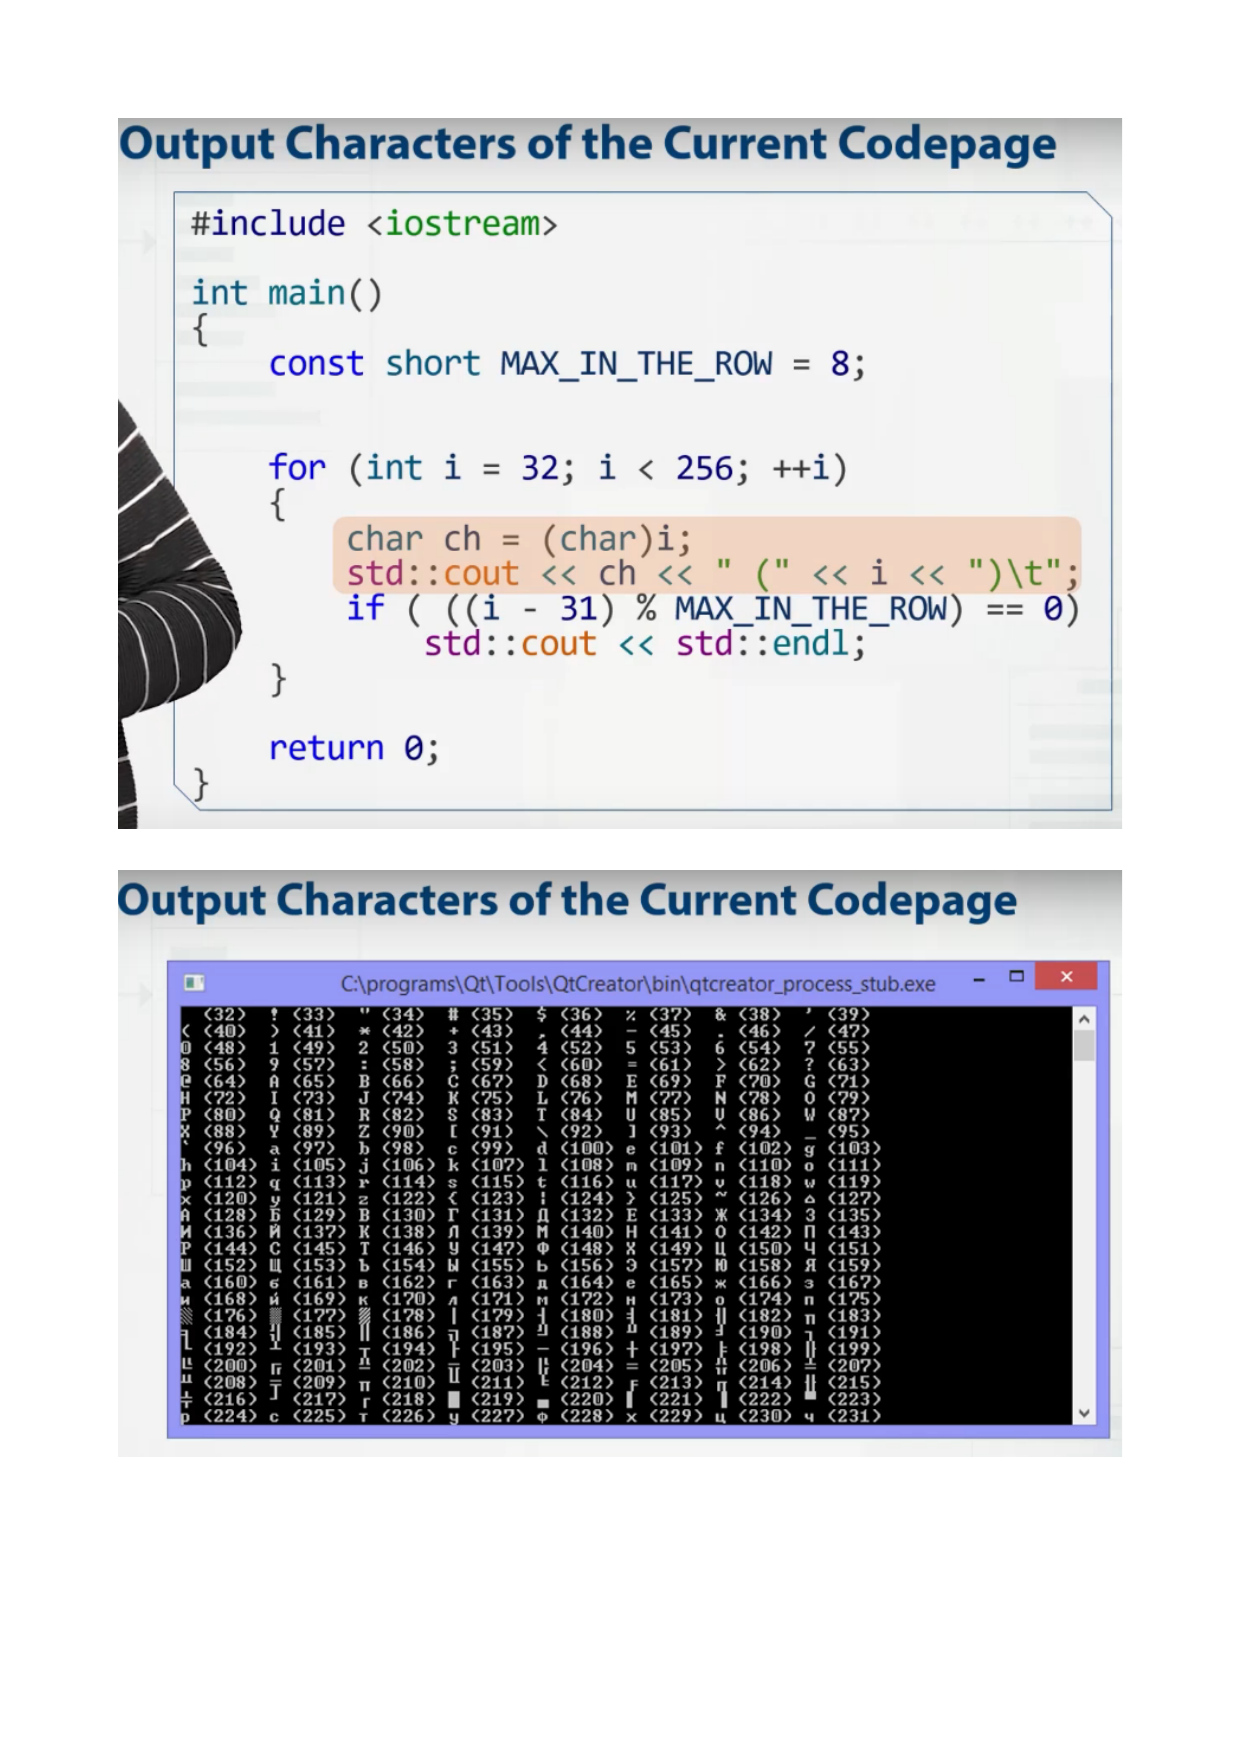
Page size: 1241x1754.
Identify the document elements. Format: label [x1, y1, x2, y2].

picture [118, 870, 1123, 1457]
picture [118, 118, 1123, 829]
